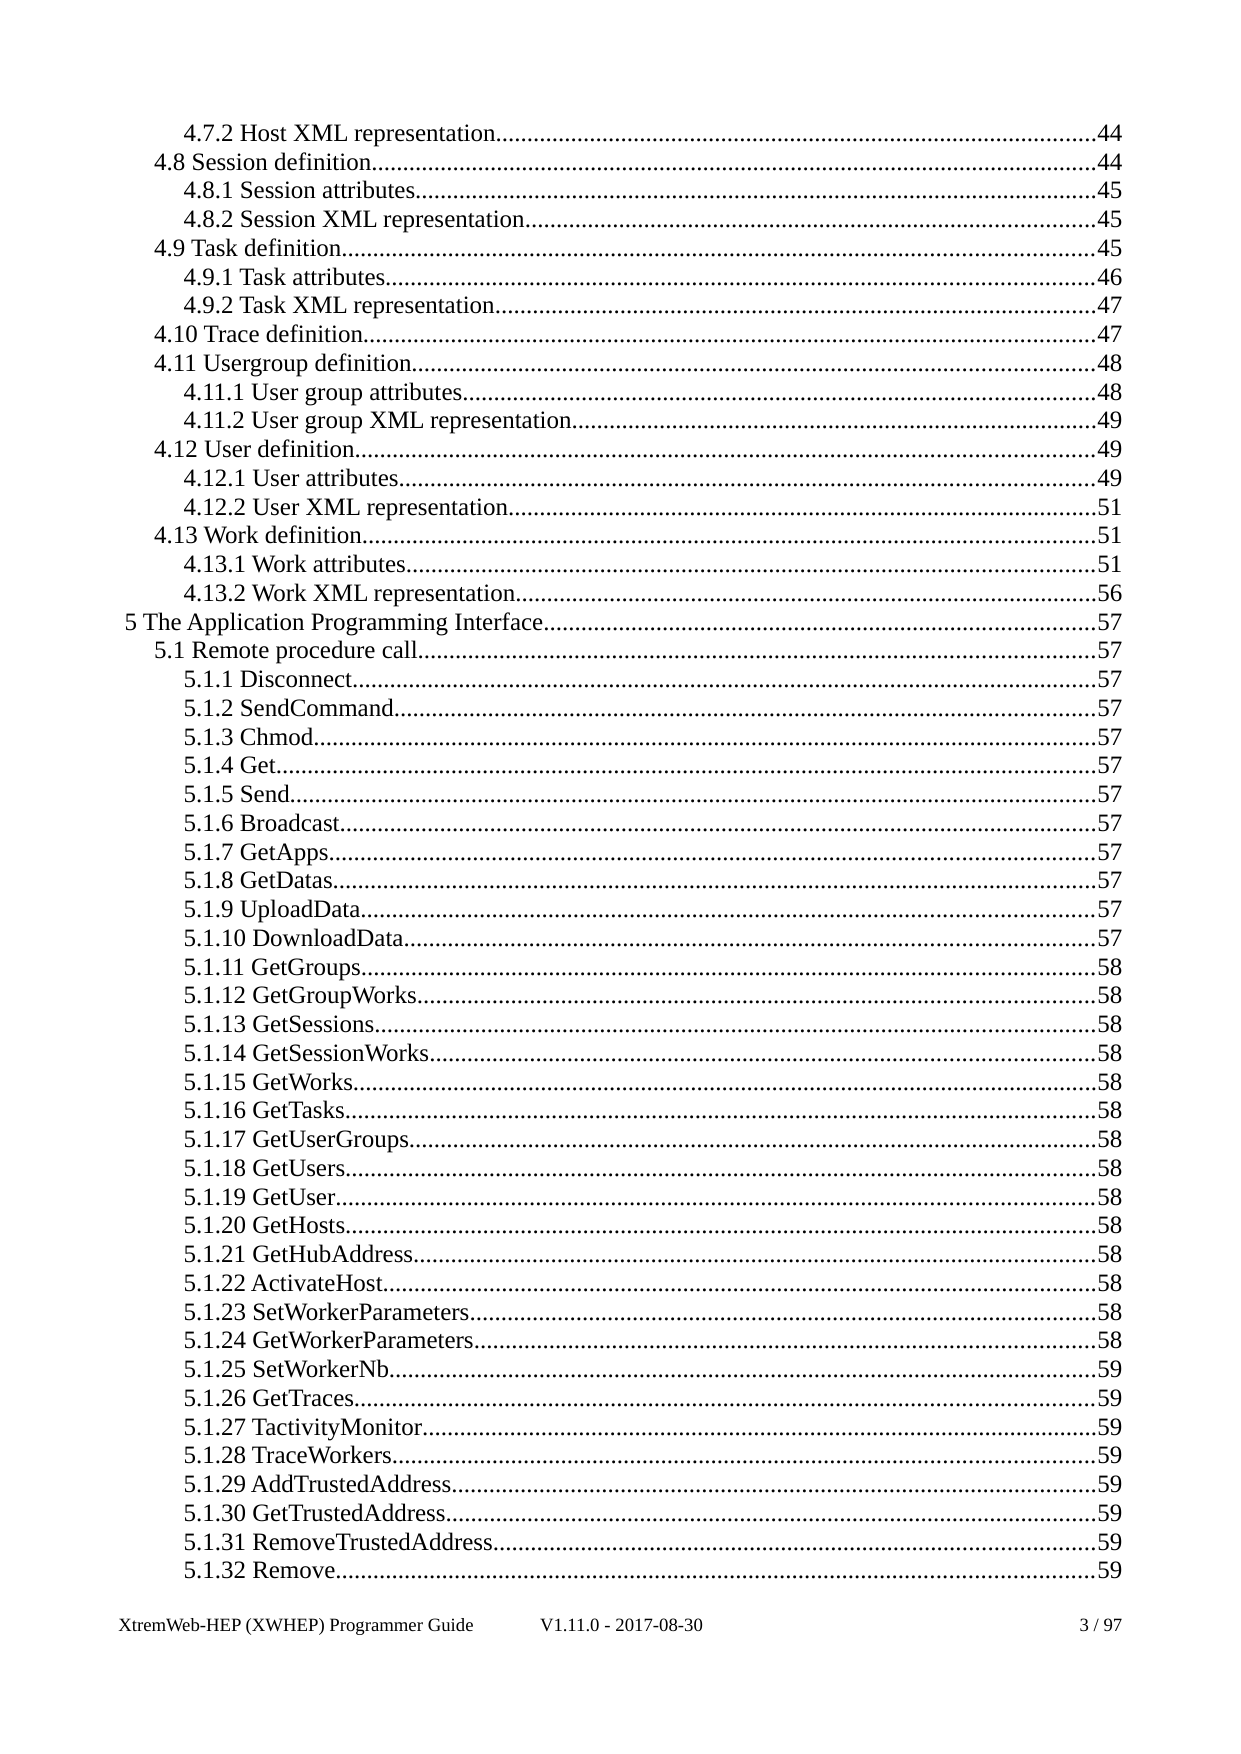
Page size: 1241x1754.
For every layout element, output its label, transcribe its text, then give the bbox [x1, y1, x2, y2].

text 5.1.3 Chmod 57 [177, 722, 1122, 751]
text 5.1.11 GetGroups 58 [177, 952, 1122, 981]
text 5.1.7 GetApps 57 [177, 837, 1122, 866]
text 5.1.4 Get 57 [177, 751, 1122, 779]
text 5.1.25 SetWorkerNb 59 [177, 1354, 1122, 1383]
text 4.13 Work definition 51 [148, 521, 1122, 549]
text 5.1.6 Broadcast 57 [177, 808, 1122, 837]
text 5.1 Remote procedure call 57 [148, 636, 1122, 664]
text 4.11.1 User group attributes 48 [177, 377, 1122, 406]
text 4.10 Trace definition 47 [148, 319, 1122, 348]
text 4.12.1 User attributes 49 [177, 463, 1122, 492]
text 5.1.29 AddTrustedAddress 59 [177, 1469, 1122, 1498]
text 5.1.8 GetDatas 57 [177, 866, 1122, 894]
text 5.1.19 GetUser 58 [177, 1182, 1122, 1211]
text 5.1.27 TactivityMonitor 59 [177, 1412, 1122, 1441]
text 4.12.2 User XML representation 51 [177, 492, 1122, 521]
text 5.1.21 GetHubAddress 58 [177, 1239, 1122, 1268]
text 5 The Application Programming Interface 57 [118, 607, 1122, 636]
text 5.1.24 GetWorkerParameters 58 [177, 1326, 1122, 1354]
text 5.1.31 RemoveTrustedAddress 59 [177, 1527, 1122, 1556]
text 5.1.26 GetTraces 59 [177, 1383, 1122, 1412]
text 4.7.2 Host XML representation 44 [177, 118, 1122, 147]
text 5.1.5 Send 57 [177, 779, 1122, 808]
text 4.13.1 Work attributes 51 [177, 549, 1122, 578]
text 5.1.1 Disconnect 57 [177, 664, 1122, 693]
text 5.1.22 ActivateHost 58 [177, 1268, 1122, 1297]
text 5.1.15 GetWorks 58 [177, 1067, 1122, 1096]
text 4.9 Task definition 45 [148, 233, 1122, 262]
text 5.1.23 SetWorkerParameters 58 [177, 1297, 1122, 1326]
text 4.8 Session definition 44 [148, 147, 1122, 176]
text 5.1.30 GetTrustedAddress 59 [177, 1498, 1122, 1527]
text 4.13.2 Work XML representation 56 [177, 578, 1122, 607]
text 5.1.9 UploadData 57 [177, 894, 1122, 923]
text 5.1.17 GetUserGroups 58 [177, 1124, 1122, 1153]
text 5.1.12 GetGroupWorks 58 [177, 981, 1122, 1009]
text 4.9.2 Task XML representation 47 [177, 291, 1122, 319]
text 4.11 Usergroup definition 48 [148, 348, 1122, 377]
text 5.1.16 GetTasks 58 [177, 1096, 1122, 1124]
text 4.8.2 Session XML representation 45 [177, 204, 1122, 233]
text 5.1.20 GetHosts 58 [177, 1211, 1122, 1239]
text 4.11.2 User group XML representation 49 [177, 406, 1122, 434]
text 5.1.2 SendCommand 57 [177, 693, 1122, 722]
text 5.1.18 GetUsers 58 [177, 1153, 1122, 1182]
text 5.1.28 TraceWorkers 59 [177, 1441, 1122, 1469]
text 4.8.1 Session attributes 45 [177, 176, 1122, 204]
text 5.1.32 Remove 59 [177, 1556, 1122, 1584]
text 4.9.1 Task attributes 46 [177, 262, 1122, 291]
text 4.12 User definition 49 [148, 434, 1122, 463]
text 5.1.14 GetSessionWorks 58 [177, 1038, 1122, 1067]
text 5.1.10 DownloadData 57 [177, 923, 1122, 952]
text 5.1.13 GetSessions 58 [177, 1009, 1122, 1038]
